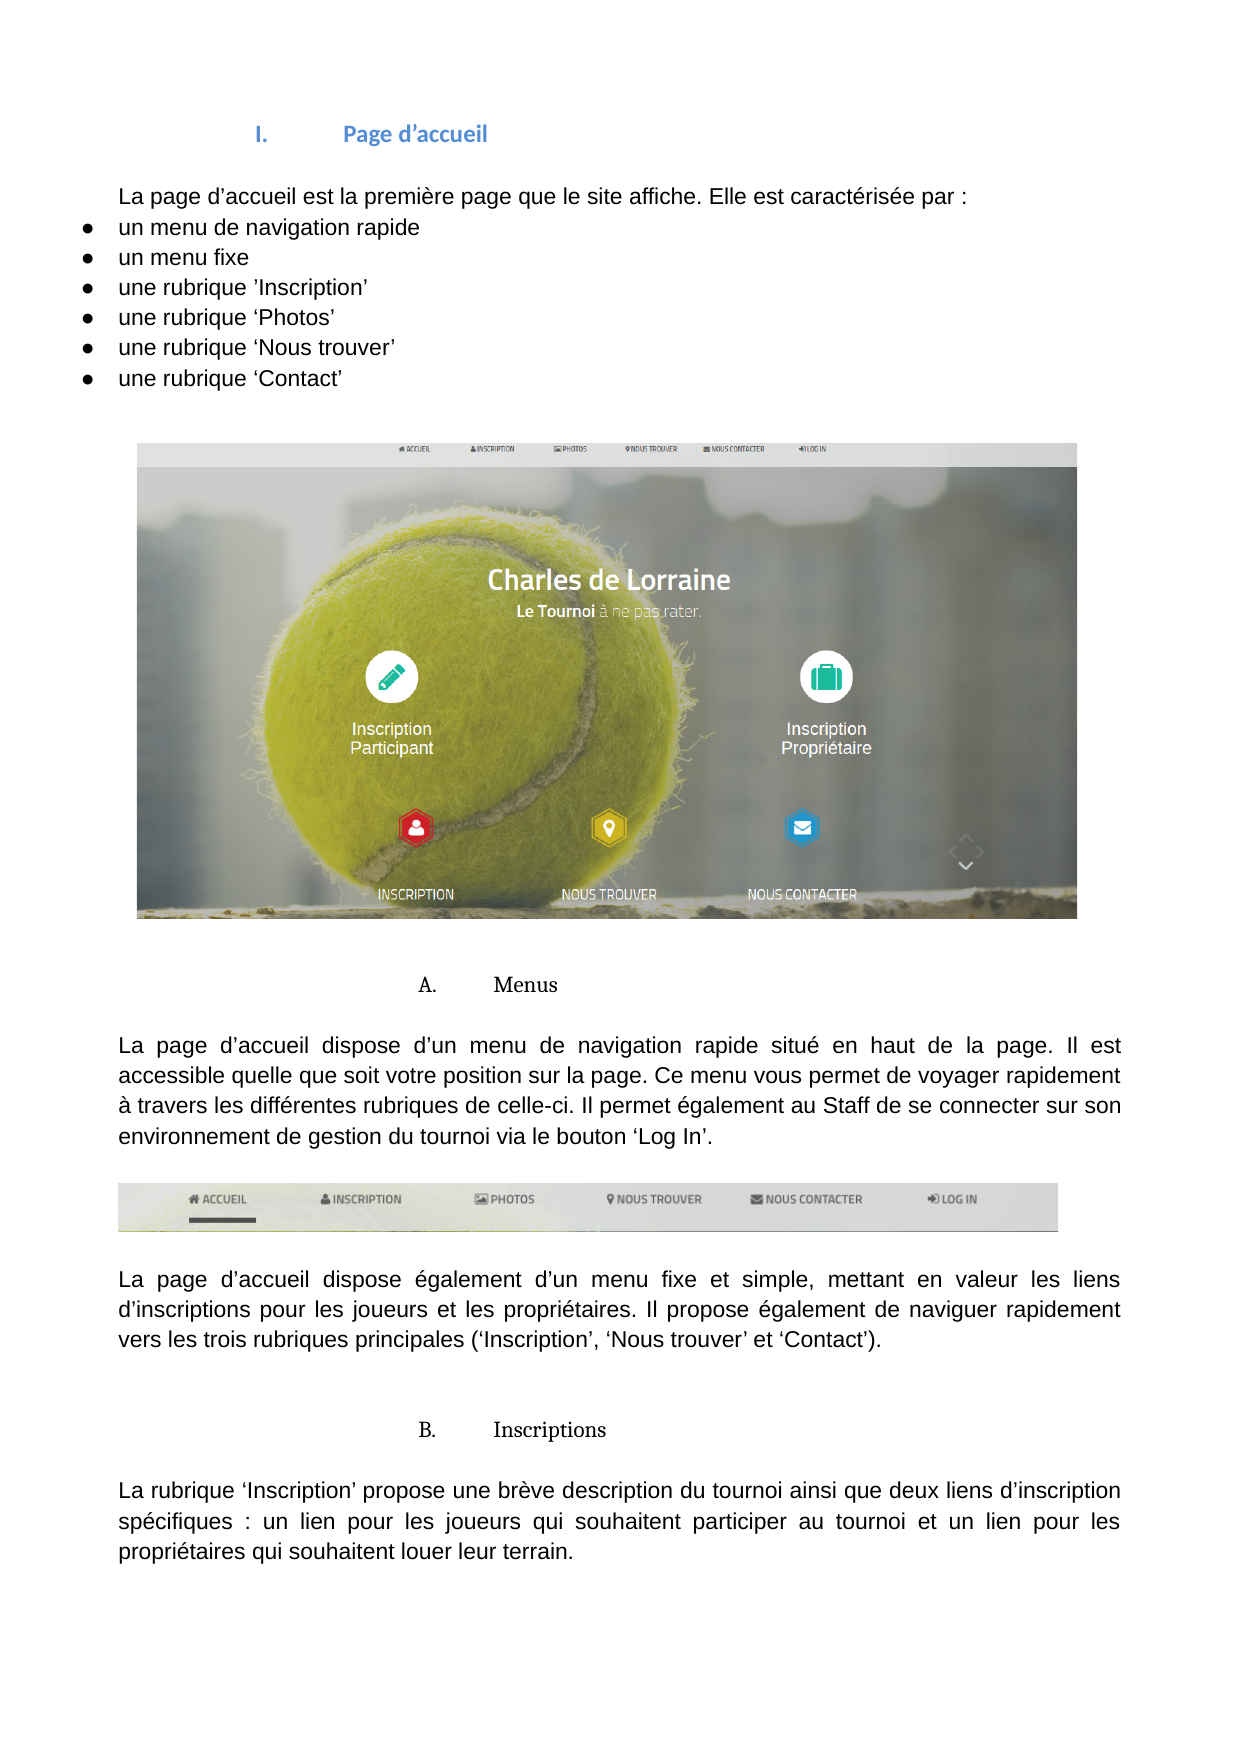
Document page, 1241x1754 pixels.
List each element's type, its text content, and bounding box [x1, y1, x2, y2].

list une rubrique ‘Photos’ [81, 304, 1122, 331]
list une rubrique ’Inscription’ [81, 274, 1122, 300]
subtitle Menus [306, 972, 1122, 998]
list une rubrique ‘Contact’ [81, 364, 1122, 391]
list une rubrique ‘Nous trouver’ [81, 334, 1122, 361]
text La rubrique ‘Inscription’ propose une brève description du tournoi ainsi que deux liens d’inscription spécifiques : un lien pour les joueurs qui souhaitent participer au tournoi et un lien pour les propriétaires qui souhaitent louer leur terrain. [118, 1477, 1122, 1564]
list un menu de navigation rapide [81, 213, 1122, 240]
subtitle Inscriptions [306, 1417, 1122, 1443]
picture [136, 443, 1078, 919]
picture [118, 1183, 1059, 1232]
subtitle Page d’accueil [231, 118, 1122, 149]
text La page d’accueil est la première page que le site affiche. Elle est caractérisée par : [118, 183, 1122, 210]
list un menu fixe [81, 244, 1122, 270]
text La page d’accueil dispose également d’un menu fixe et simple, mettant en valeur les liens d’inscriptions pour les joueurs et les propriétaires. Il propose également de naviguer rapidement vers les trois rubriques principales (‘Inscription’, ‘Nous trouver’ et ‘Contact’). [118, 1266, 1122, 1353]
text La page d’accueil dispose d’un menu de navigation rapide situé en haut de la page. Il est accessible quelle que soit votre position sur la page. Ce menu vous permet de voyager rapidement à travers les différentes rubriques de celle-ci. Il permet également au Staff de se connecter sur son environnement de gestion du tournoi via le bouton ‘Log In’. [118, 1032, 1122, 1149]
